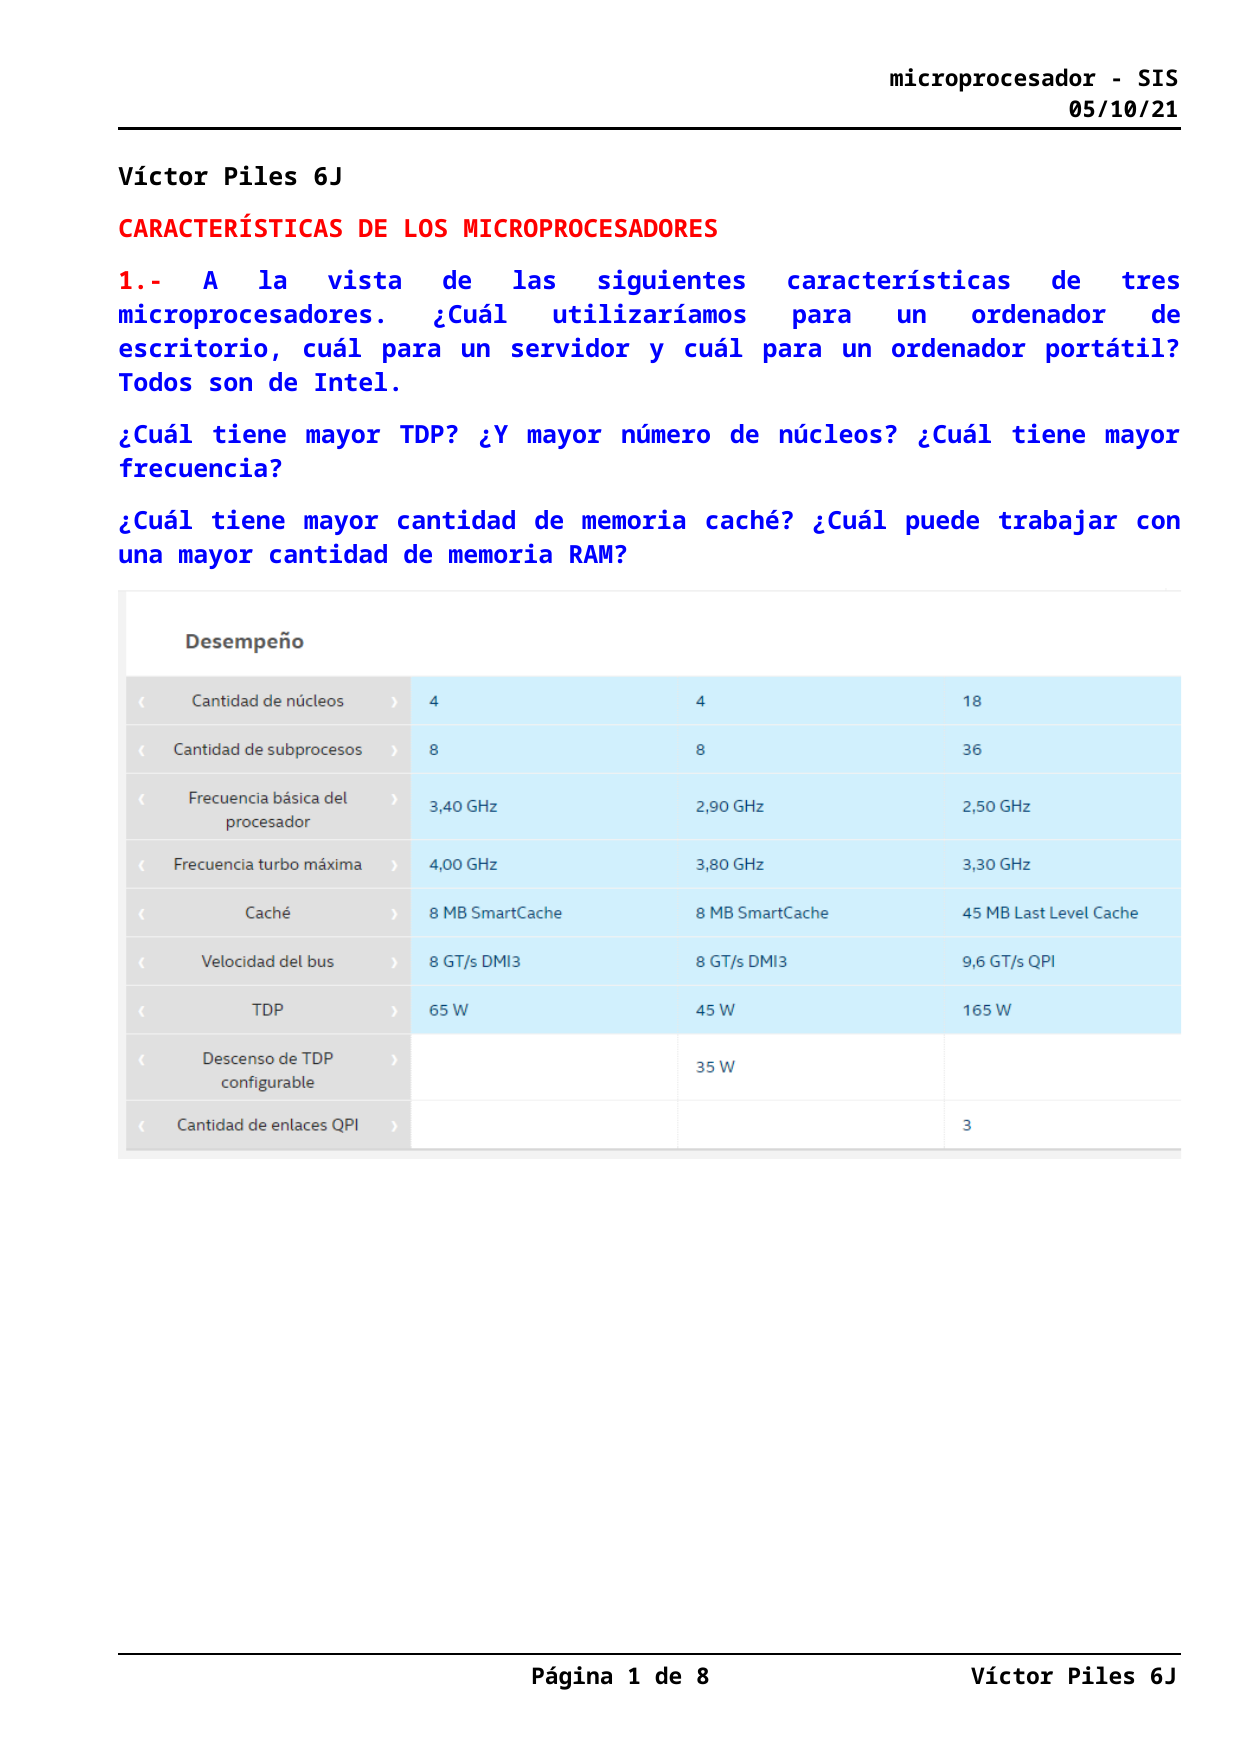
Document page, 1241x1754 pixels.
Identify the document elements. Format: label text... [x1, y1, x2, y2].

text ¿Cuál tiene mayor TDP? ¿Y mayor número de núcleos? ¿Cuál tiene mayor frecuencia? [118, 417, 1181, 485]
text CARACTERÍSTICAS DE LOS MICROPROCESADORES [118, 211, 1181, 245]
text ¿Cuál tiene mayor cantidad de memoria caché? ¿Cuál puede trabajar con una mayor cantidad de memoria RAM? [118, 502, 1181, 571]
picture [118, 588, 1182, 1159]
text 1.- A la vista de las siguientes características de tres microprocesadores. ¿Cuál utilizaríamos para un ordenador de escritorio, cuál para un servidor y cuál para un ordenador portátil? Todos son de Intel. [118, 263, 1181, 399]
text Víctor Piles 6J [118, 159, 1181, 193]
